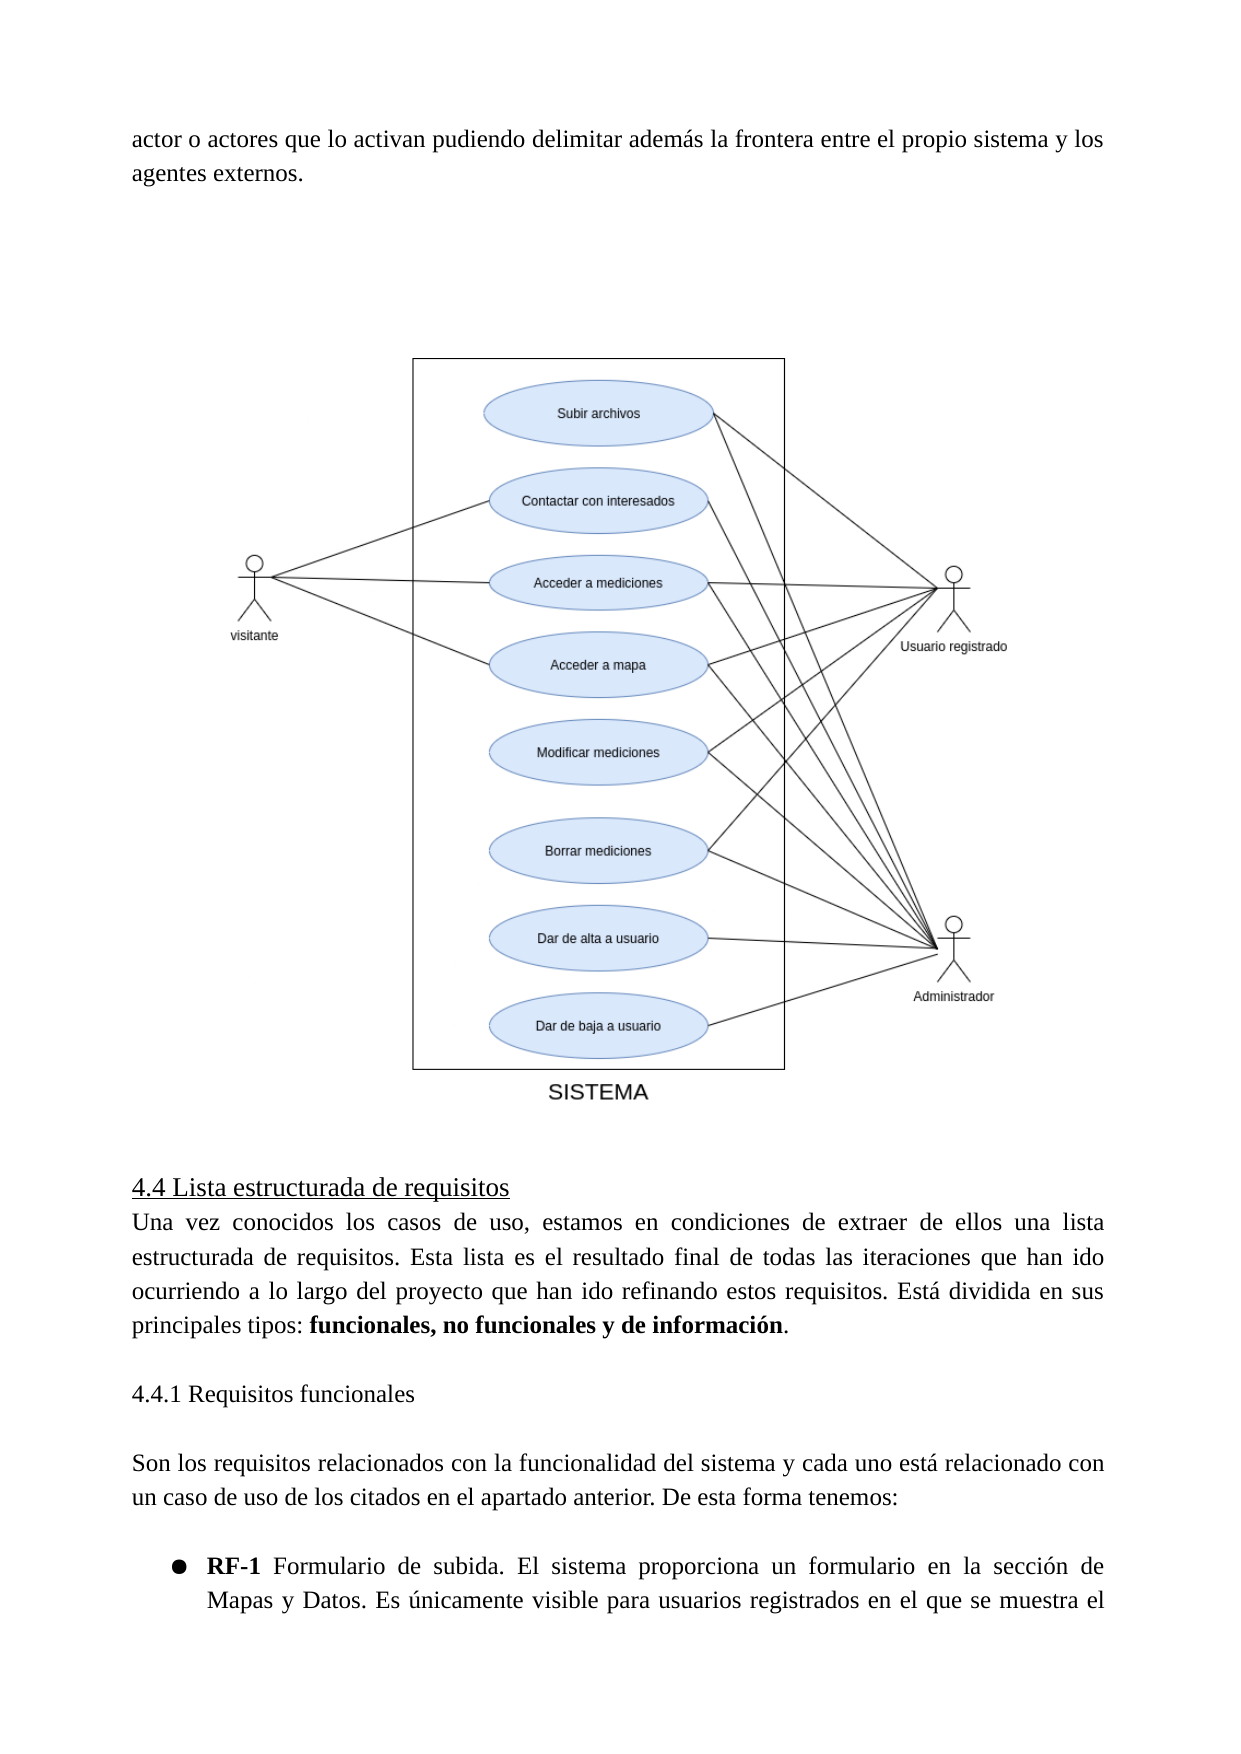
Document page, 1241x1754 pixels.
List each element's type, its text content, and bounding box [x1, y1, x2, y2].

text actor o actores que lo activan pudiendo delimitar además la frontera entre el propio sistema y los agentes externos. [132, 118, 1106, 187]
text 4.4.1 Requisitos funcionales [132, 1374, 1106, 1408]
picture [230, 358, 1008, 1105]
list RF-1 Formulario de subida. El sistema proporciona un formulario en la sección de Mapas y Datos. Es únicamente visible para usuarios registrados en el que se muestra el [169, 1546, 1106, 1614]
text Son los requisitos relacionados con la funcionalidad del sistema y cada uno está relacionado con un caso de uso de los citados en el apartado anterior. De esta forma tenemos: [132, 1442, 1106, 1511]
text Una vez conocidos los casos de uso, estamos en condiciones de extraer de ellos una lista estructurada de requisitos. Esta lista es el resultado final de todas las iteraciones que han ido ocurriendo a lo largo del proyecto que han ido refinando estos requisitos. Está dividida en sus principales tipos: funcionales, no funcionales y de información. [132, 1202, 1106, 1339]
text 4.4 Lista estructurada de requisitos [132, 1167, 1106, 1202]
